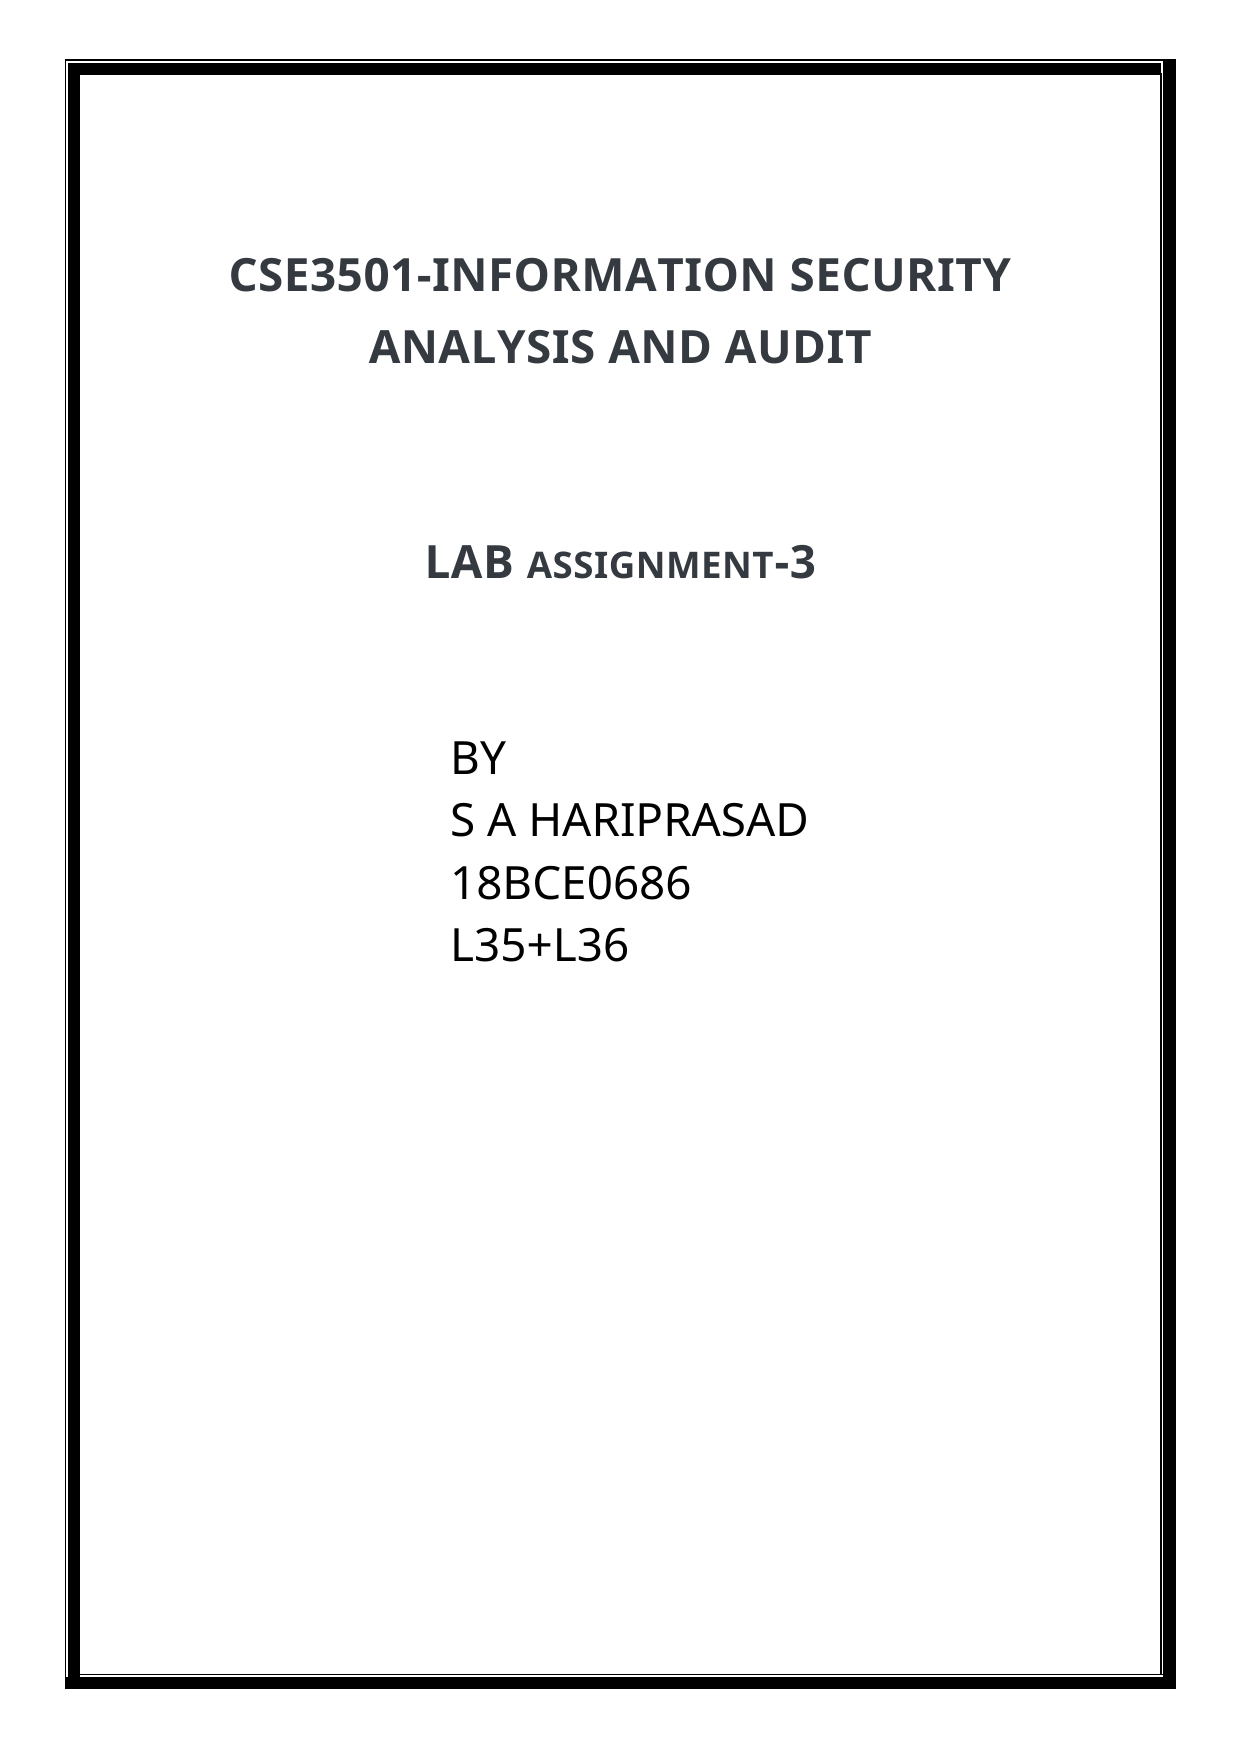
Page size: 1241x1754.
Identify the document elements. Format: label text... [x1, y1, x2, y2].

text 18BCE0686 [450, 850, 1090, 913]
text S A HARIPRASAD [450, 788, 1090, 850]
text L35+L36 [450, 913, 1090, 975]
subtitle CSE3501-INFORMATION SECURITY ANALYSIS AND AUDIT [150, 242, 1090, 376]
subtitle LAB assignment-3 [150, 529, 1090, 591]
text BY [375, 726, 1090, 788]
